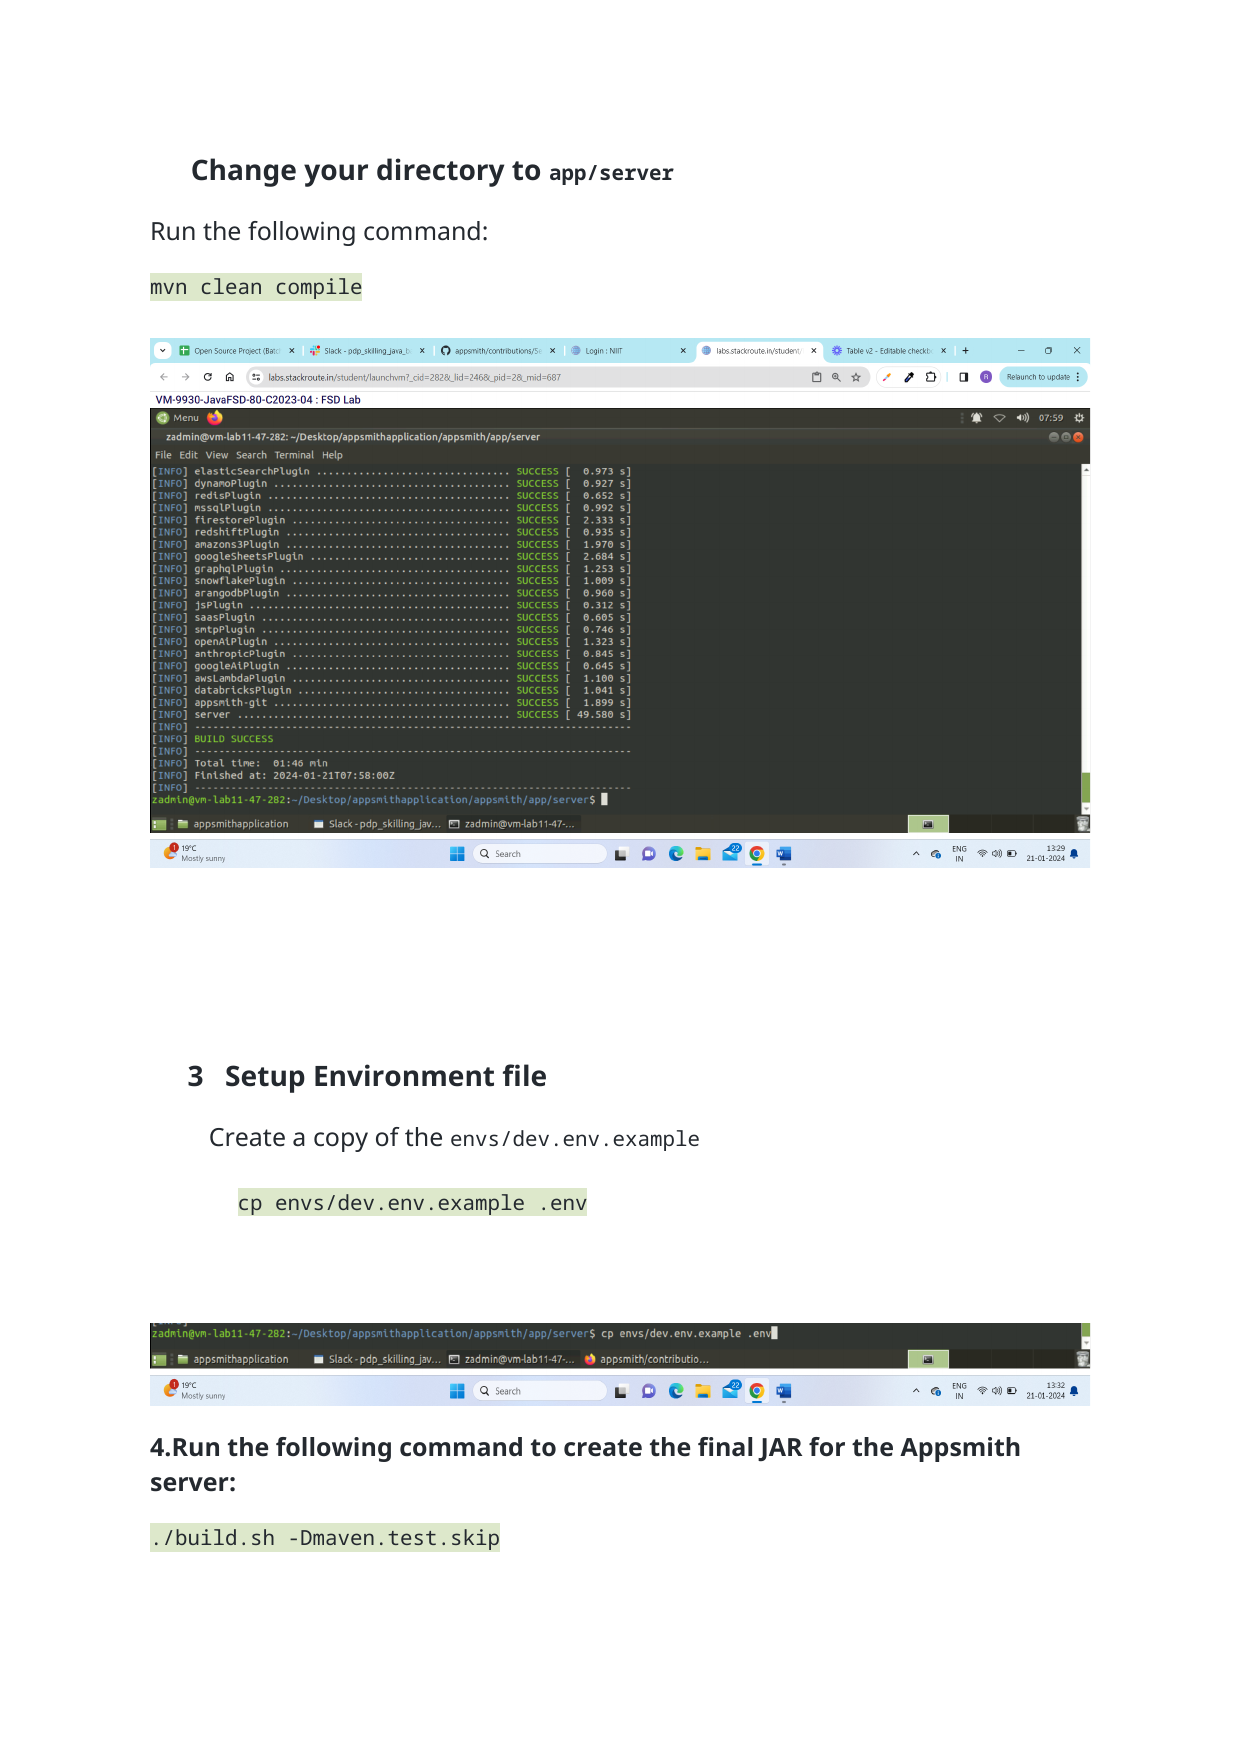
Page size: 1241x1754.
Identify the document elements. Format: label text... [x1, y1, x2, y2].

text mvn clean compile [150, 272, 1090, 301]
subtitle Change your directory to app/server [150, 150, 1090, 188]
text 4.Run the following command to create the final JAR for the Appsmith server: [150, 1430, 1090, 1498]
picture [150, 338, 1091, 868]
subtitle Setup Environment file [187, 1056, 1090, 1095]
text ./build.sh -Dmaven.test.skip [150, 1523, 1090, 1552]
text Run the following command: [150, 213, 1090, 247]
text Create a copy of the envs/dev.env.example [150, 1120, 1090, 1154]
text cp envs/dev.env.example .env [150, 1188, 1090, 1216]
